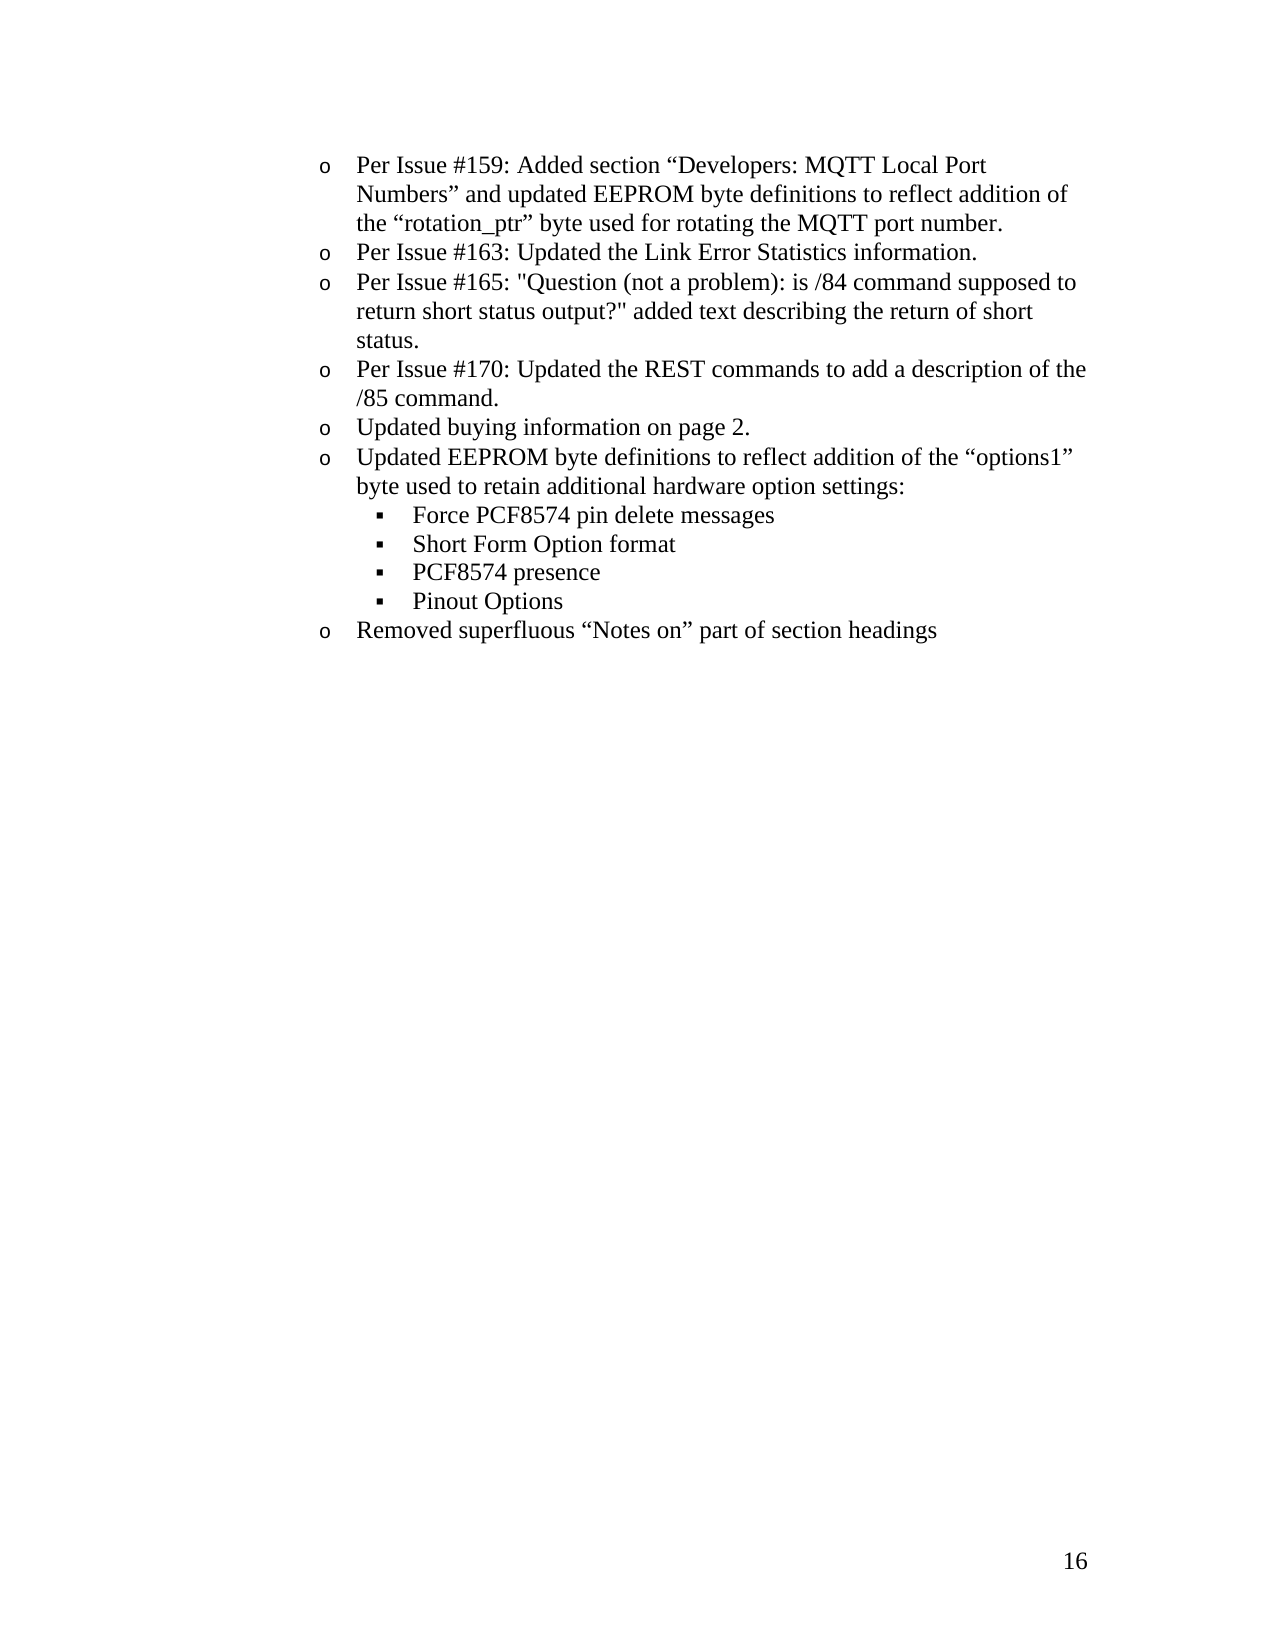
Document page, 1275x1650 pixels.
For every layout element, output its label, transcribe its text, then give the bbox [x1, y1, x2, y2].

list PCF8574 presence [375, 557, 1087, 586]
list Updated buying information on page 2. [319, 412, 1087, 442]
list Pinout Options [375, 586, 1087, 615]
list Removed superfluous “Notes on” part of section headings [319, 615, 1087, 644]
list Per Issue #165: "Question (not a problem): is /84 command supposed to return short status output?" added text describing the return of short status. [319, 267, 1087, 354]
list Per Issue #159: Added section “Developers: MQTT Local Port Numbers” and updated EEPROM byte definitions to reflect addition of the “rotation_ptr” byte used for rotating the MQTT port number. [319, 150, 1087, 237]
list Short Form Option format [375, 529, 1087, 557]
list Per Issue #170: Updated the REST commands to add a description of the /85 command. [319, 354, 1087, 412]
list Updated EEPROM byte definitions to reflect addition of the “options1” byte used to retain additional hardware option settings: [319, 442, 1087, 500]
list Force PCF8574 pin delete messages [375, 500, 1087, 529]
list Per Issue #163: Updated the Link Error Statistics information. [319, 237, 1087, 267]
